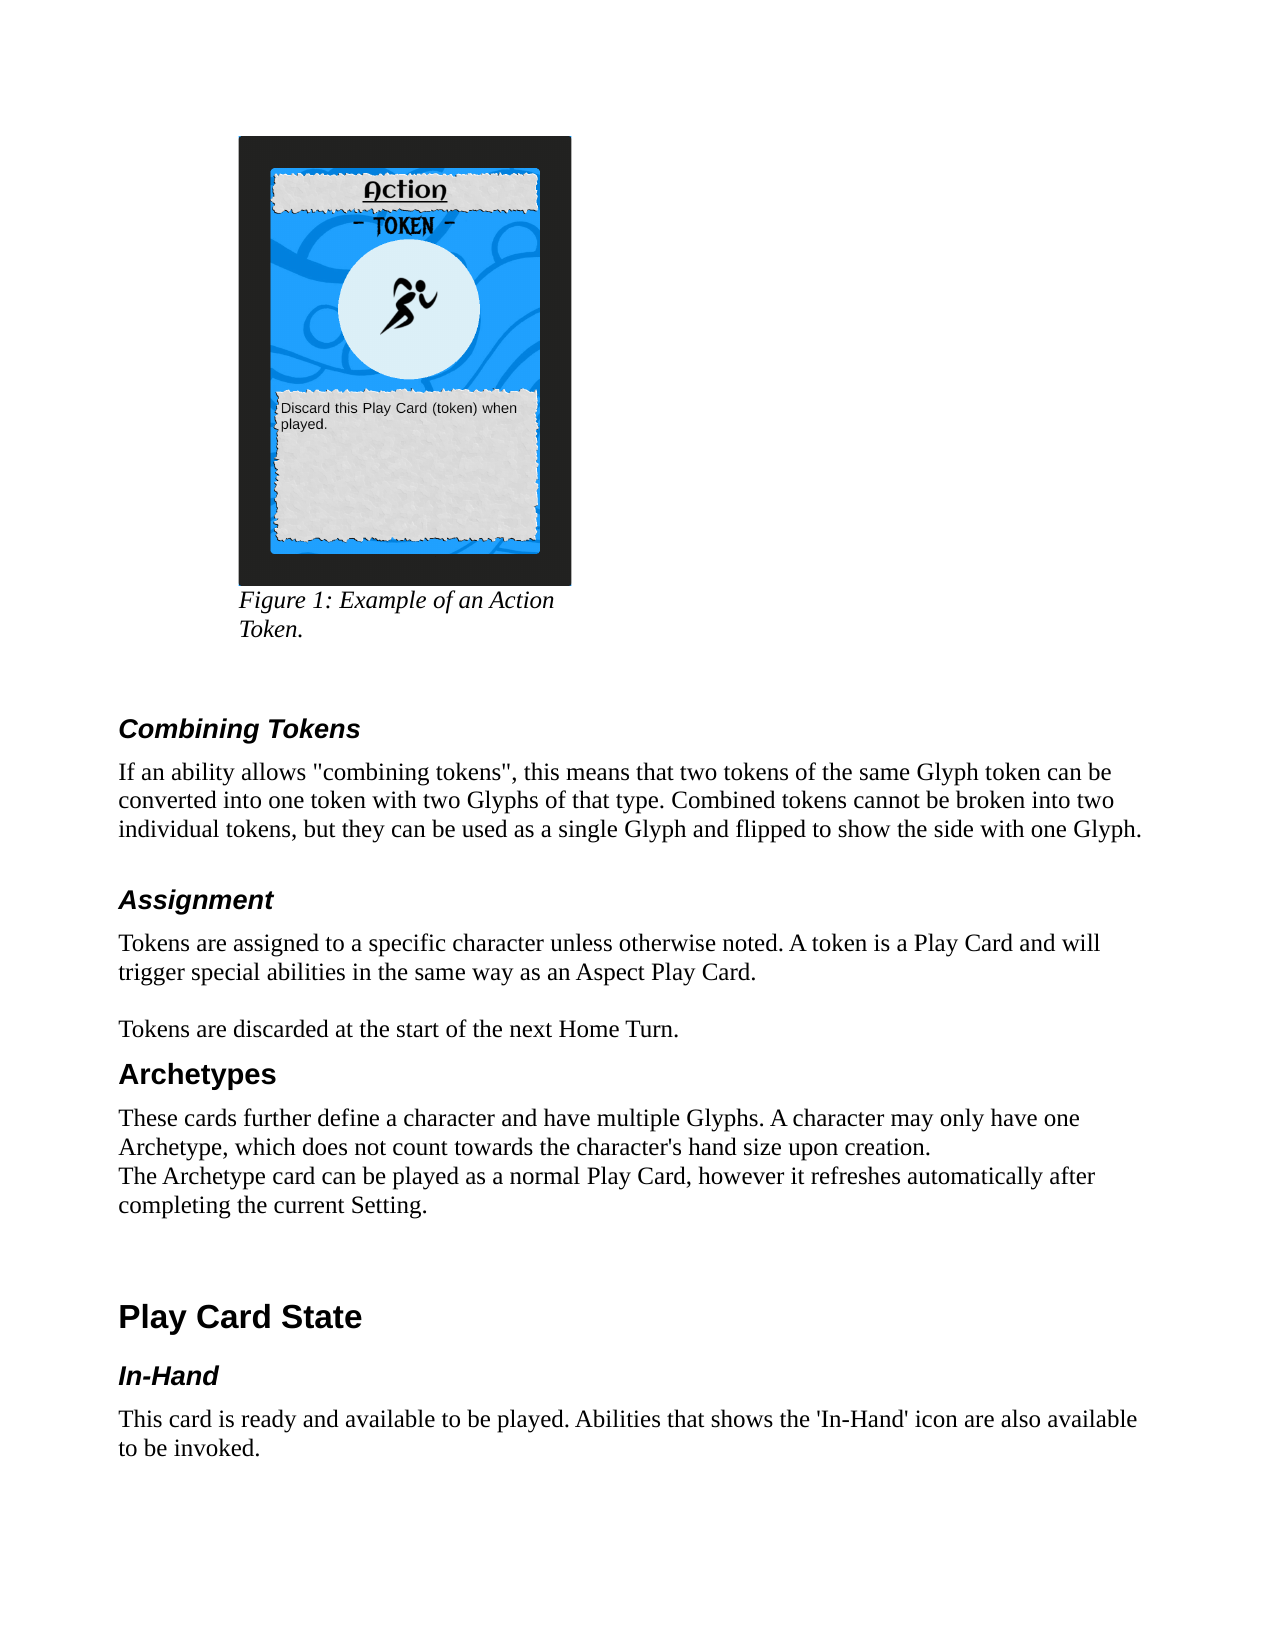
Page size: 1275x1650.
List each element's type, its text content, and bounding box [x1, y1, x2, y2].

subtitle Assignment [118, 884, 1157, 915]
text These cards further define a character and have multiple Glyphs. A character may only have one Archetype, which does not count towards the character's hand size upon creation. [118, 1103, 1157, 1161]
text If an ability allows "combining tokens", this means that two tokens of the same Glyph token can be converted into one token with two Glyphs of that type. Combined tokens cannot be broken into two individual tokens, but they can be used as a single Glyph and flipped to show the side with one Glyph. [118, 757, 1157, 843]
subtitle Archetypes [118, 1057, 1157, 1091]
text Tokens are discarded at the start of the next Home Turn. [118, 1014, 1157, 1043]
subtitle Play Card State [118, 1297, 1157, 1335]
text Tokens are assigned to a specific character unless otherwise noted. A token is a Play Card and will trigger special abilities in the same way as an Aspect Play Card. [118, 928, 1157, 985]
subtitle Combining Tokens [118, 713, 1157, 744]
text The Archetype card can be played as a normal Play Card, however it refreshes automatically after completing the current Setting. [118, 1161, 1157, 1218]
picture [238, 136, 572, 586]
subtitle In-Hand [118, 1360, 1157, 1391]
text Figure 1: Example of an Action Token. [239, 586, 571, 643]
text This card is ready and available to be played. Abilities that shows the 'In-Hand' icon are also available to be invoked. [118, 1404, 1157, 1461]
